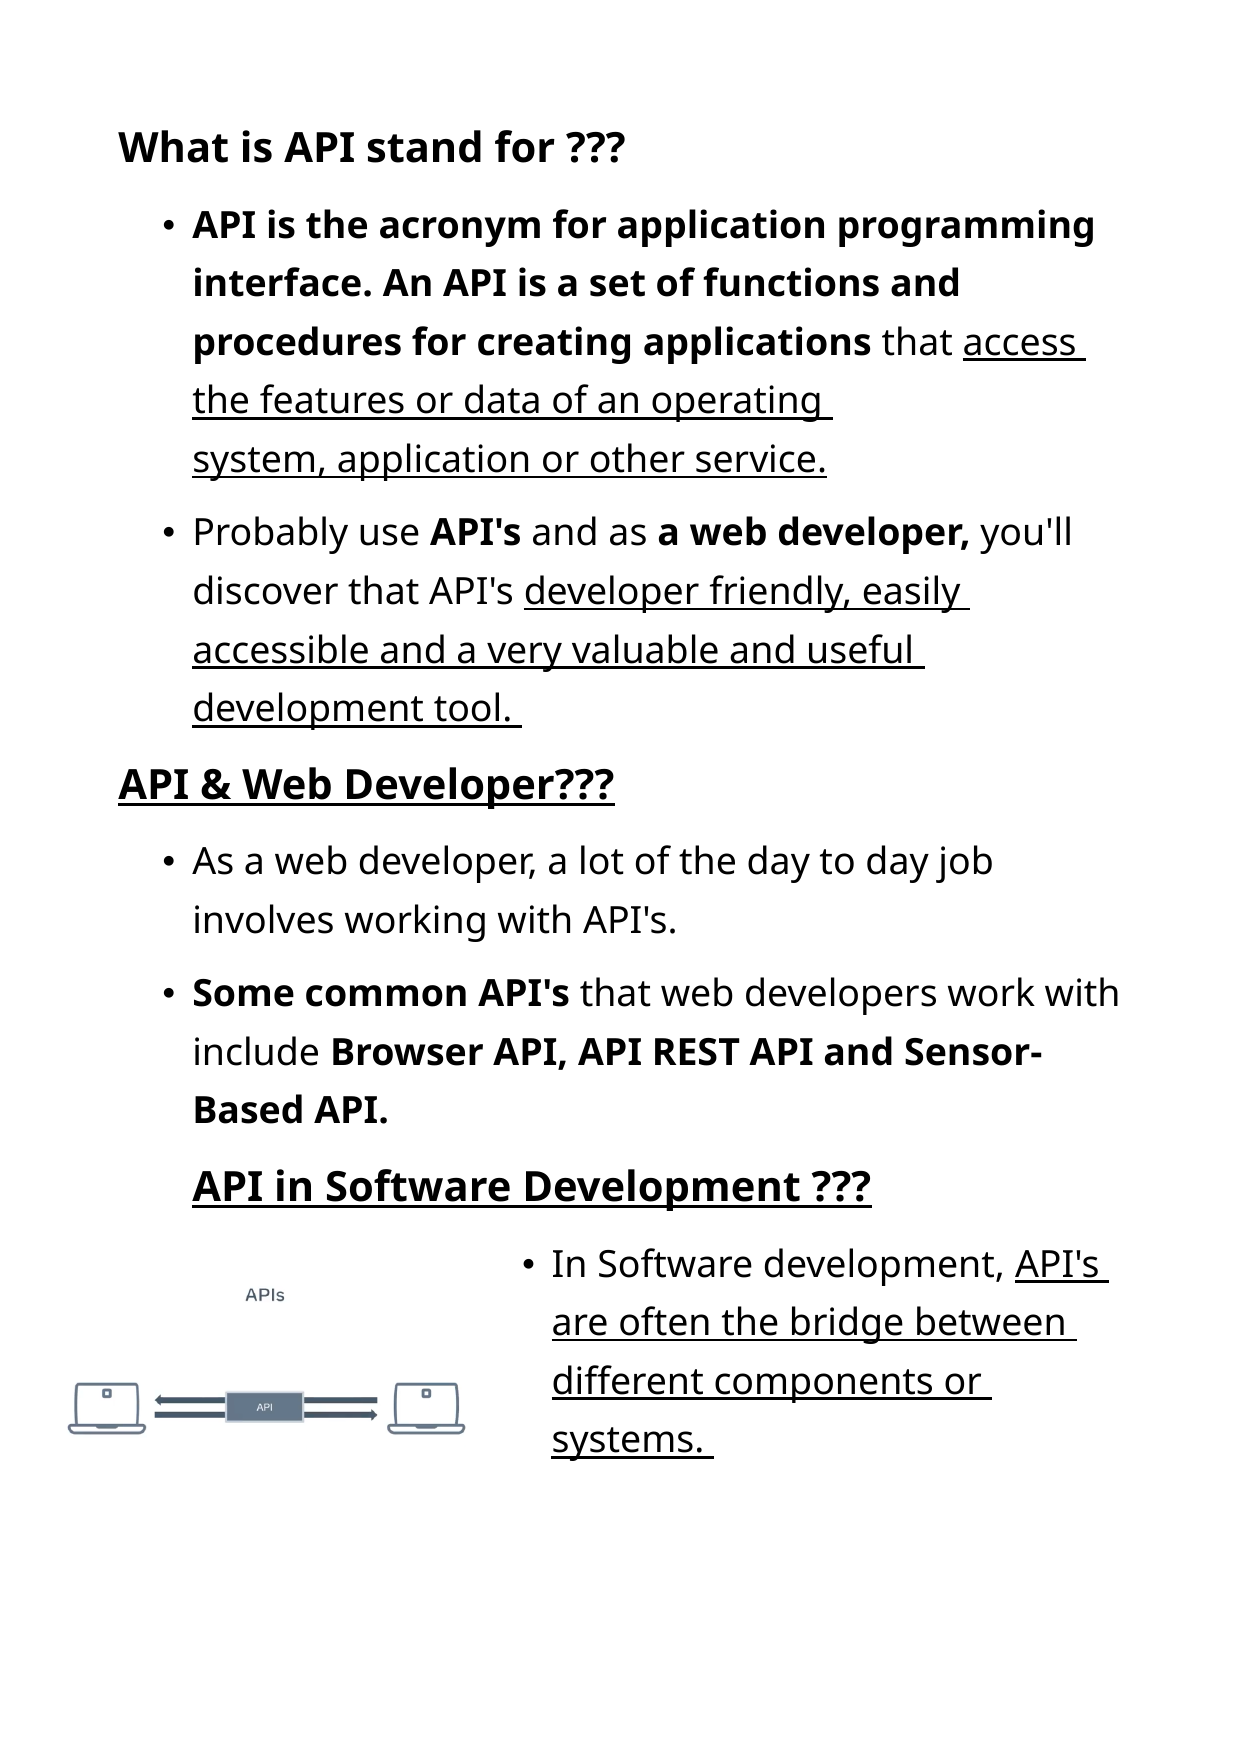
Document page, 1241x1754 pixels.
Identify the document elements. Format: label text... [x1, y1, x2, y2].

list API is the acronym for application programming interface. An API is a set of functions and procedures for creating applications that access the features or data of an operating system, application or other service. [162, 198, 1122, 483]
list As a web developer, a lot of the day to day job involves working with API's. [162, 835, 1122, 944]
list Probably use API's and as a web developer, you'll discover that API's developer friendly, easily accessible and a very valuable and useful development tool. [162, 506, 1122, 733]
list In Software development, API's are often the bridge between different components or systems. [162, 1237, 1122, 1464]
text What is API stand for ??? [118, 118, 1122, 175]
list API in Software Development ??? [162, 1157, 1122, 1214]
text API & Web Developer??? [118, 755, 1122, 812]
picture [57, 1272, 478, 1473]
list Some common API's that web developers work with include Browser API, API REST API and Sensor-Based API. [162, 967, 1122, 1135]
